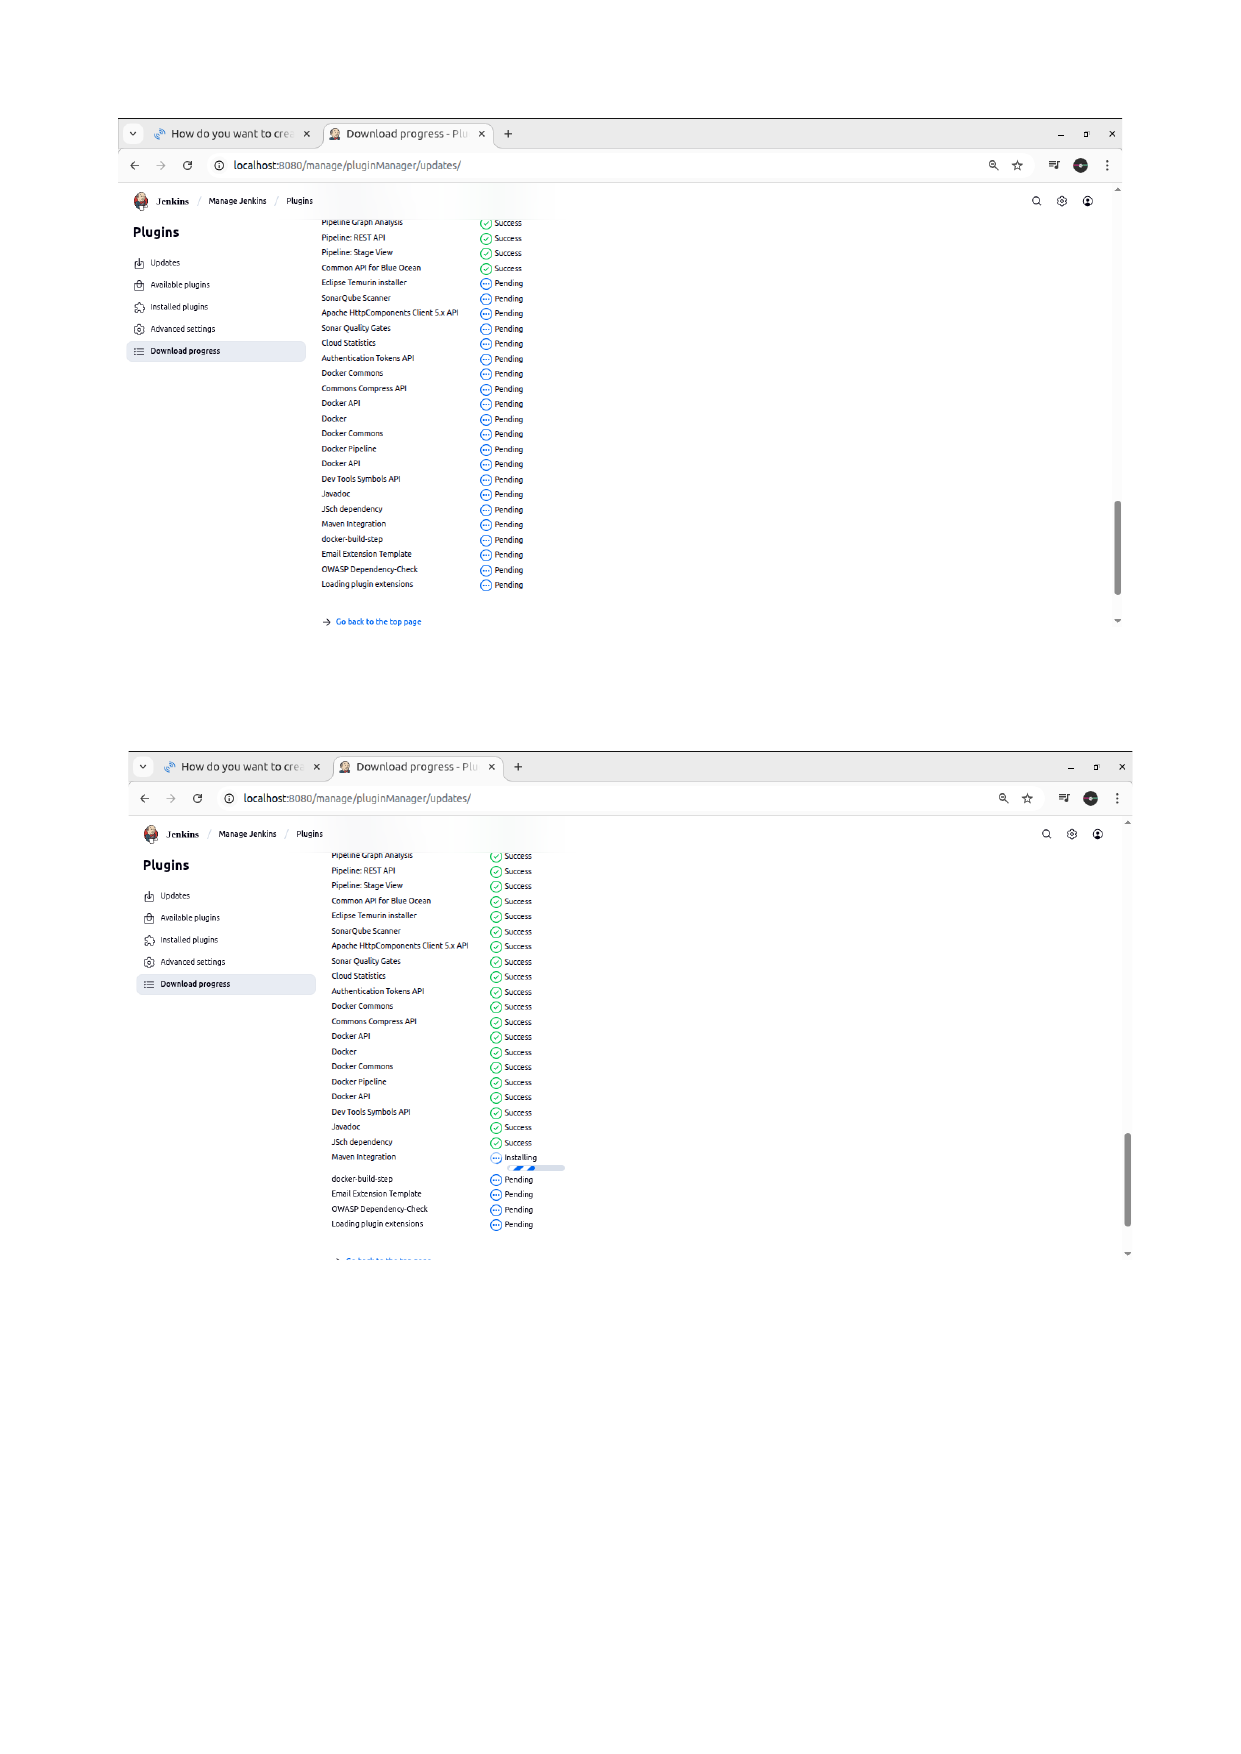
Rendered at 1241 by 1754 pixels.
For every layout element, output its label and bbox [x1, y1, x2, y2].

picture [118, 118, 1123, 627]
picture [128, 751, 1133, 1260]
